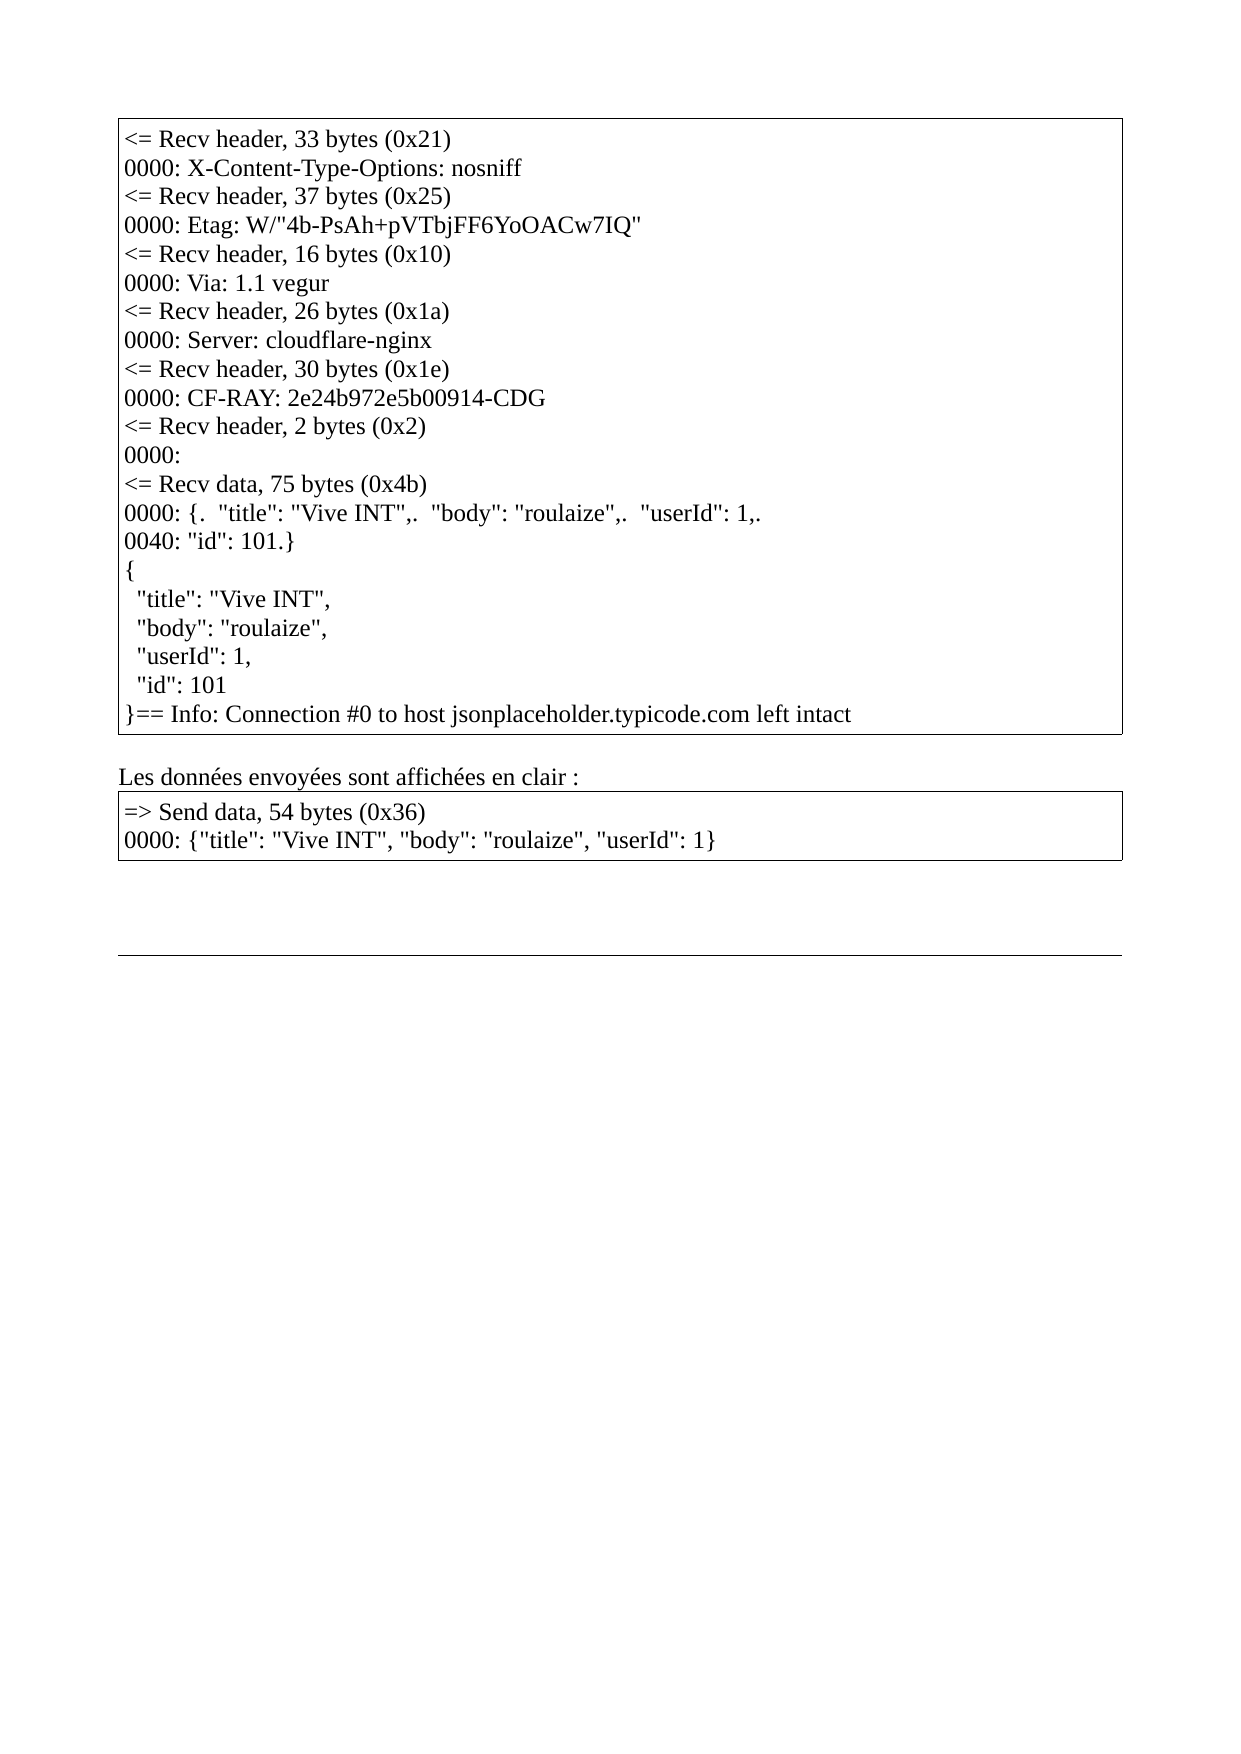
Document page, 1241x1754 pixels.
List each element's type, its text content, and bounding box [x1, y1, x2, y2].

table_header => Send data, 54 bytes (0x36) 0000: {"title": "Vive INT", "body": "roulaize", "userId": 1} [119, 792, 1122, 860]
text Les données envoyées sont affichées en clair : [118, 762, 1122, 791]
table_header <= Recv header, 33 bytes (0x21) 0000: X-Content-Type-Options: nosniff <= Recv header, 37 bytes (0x25) 0000: Etag: W/"4b-PsAh+pVTbjFF6YoOACw7IQ" <= Recv header, 16 bytes (0x10) 0000: Via: 1.1 vegur <= Recv header, 26 bytes (0x1a) 0000: Server: cloudflare-nginx <= Recv header, 30 bytes (0x1e) 0000: CF-RAY: 2e24b972e5b00914-CDG <= Recv header, 2 bytes (0x2) 0000: <= Recv data, 75 bytes (0x4b) 0000: {. "title": "Vive INT",. "body": "roulaize",. "userId": 1,. 0040: "id": 101.} { "title": "Vive INT", "body": "roulaize", "userId": 1, "id": 101 }== Info: Connection #0 to host jsonplaceholder.typicode.com left intact [119, 119, 1122, 733]
